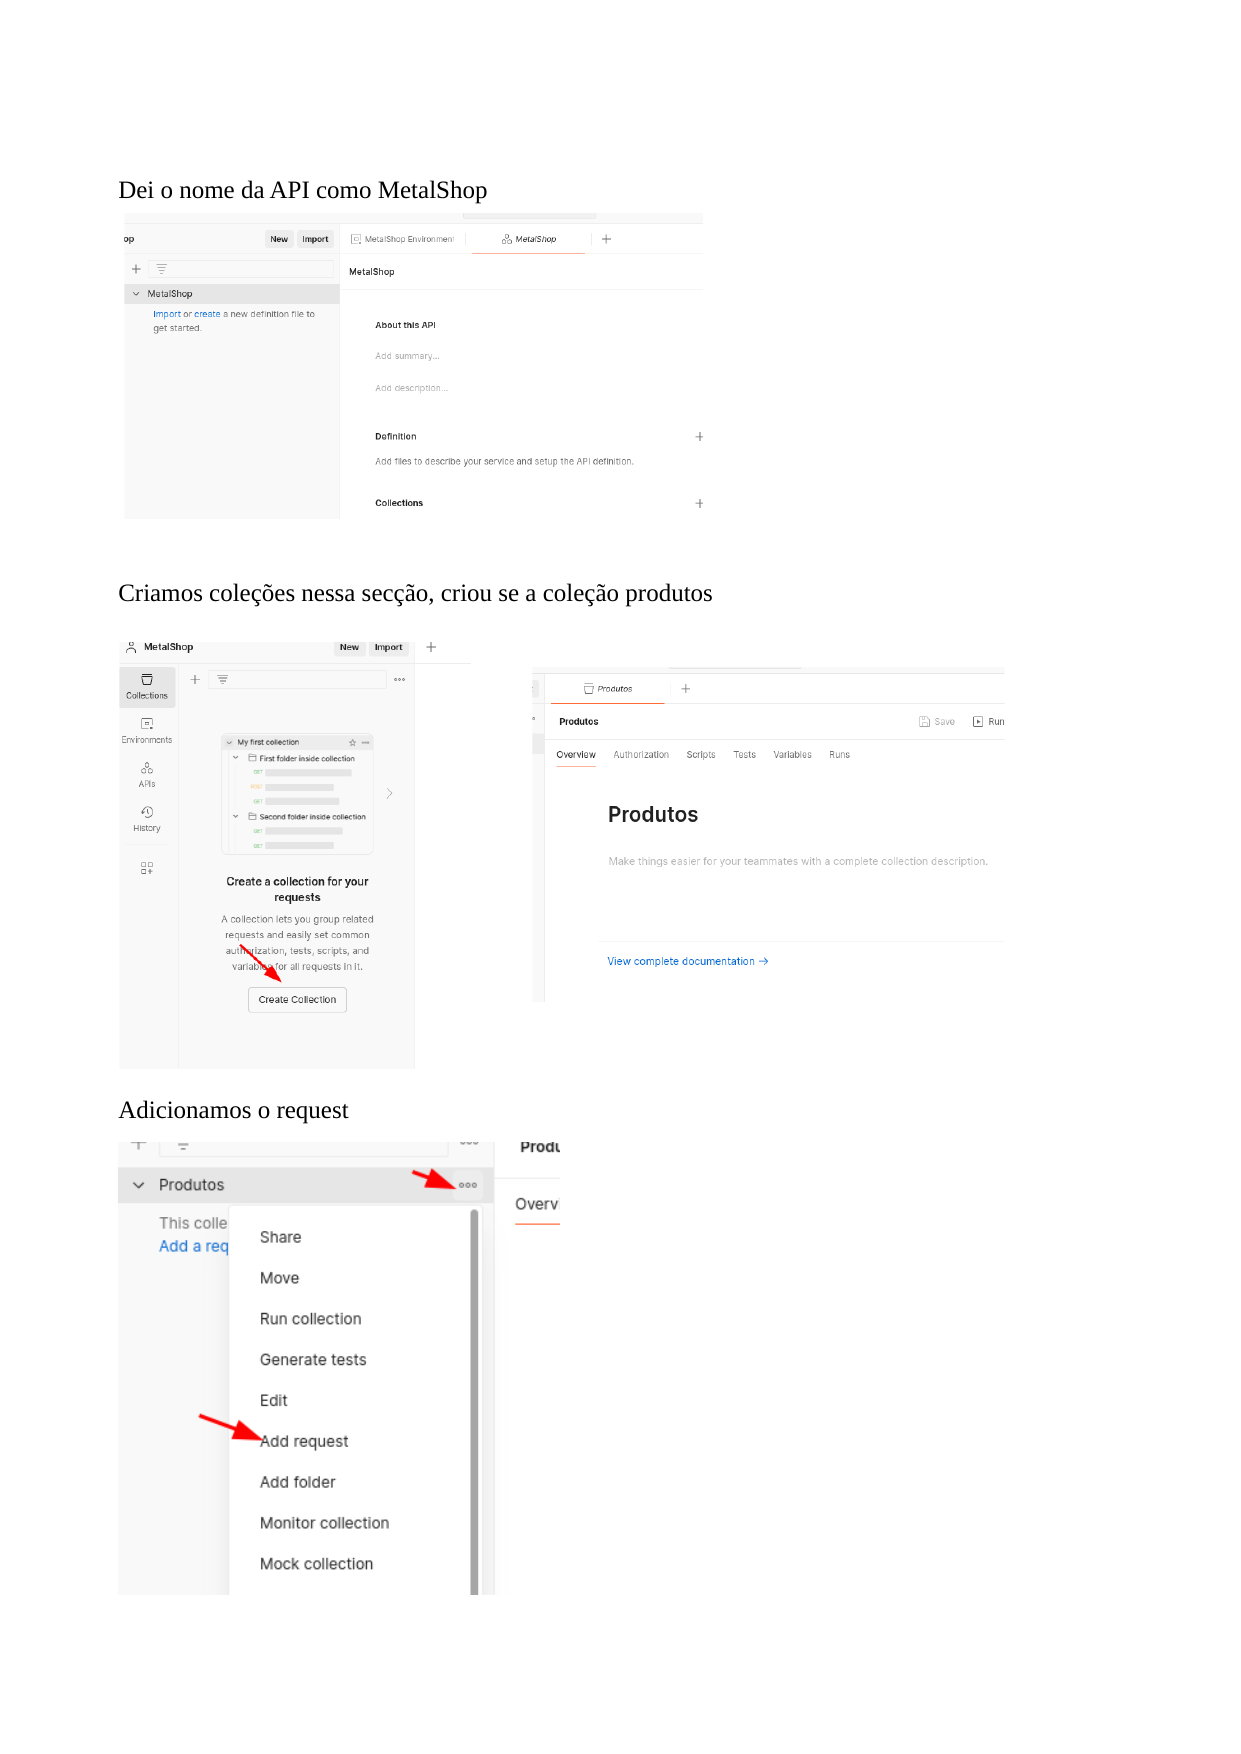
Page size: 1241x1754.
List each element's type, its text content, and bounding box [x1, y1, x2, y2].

text Dei o nome da API como MetalShop [118, 176, 1122, 204]
text Adicionamos o request [118, 1096, 1122, 1124]
picture [117, 1142, 560, 1595]
picture [532, 667, 1005, 1002]
text Criamos coleções nessa secção, criou se a coleção produtos [118, 578, 1122, 607]
picture [119, 642, 471, 1069]
picture [124, 213, 703, 519]
